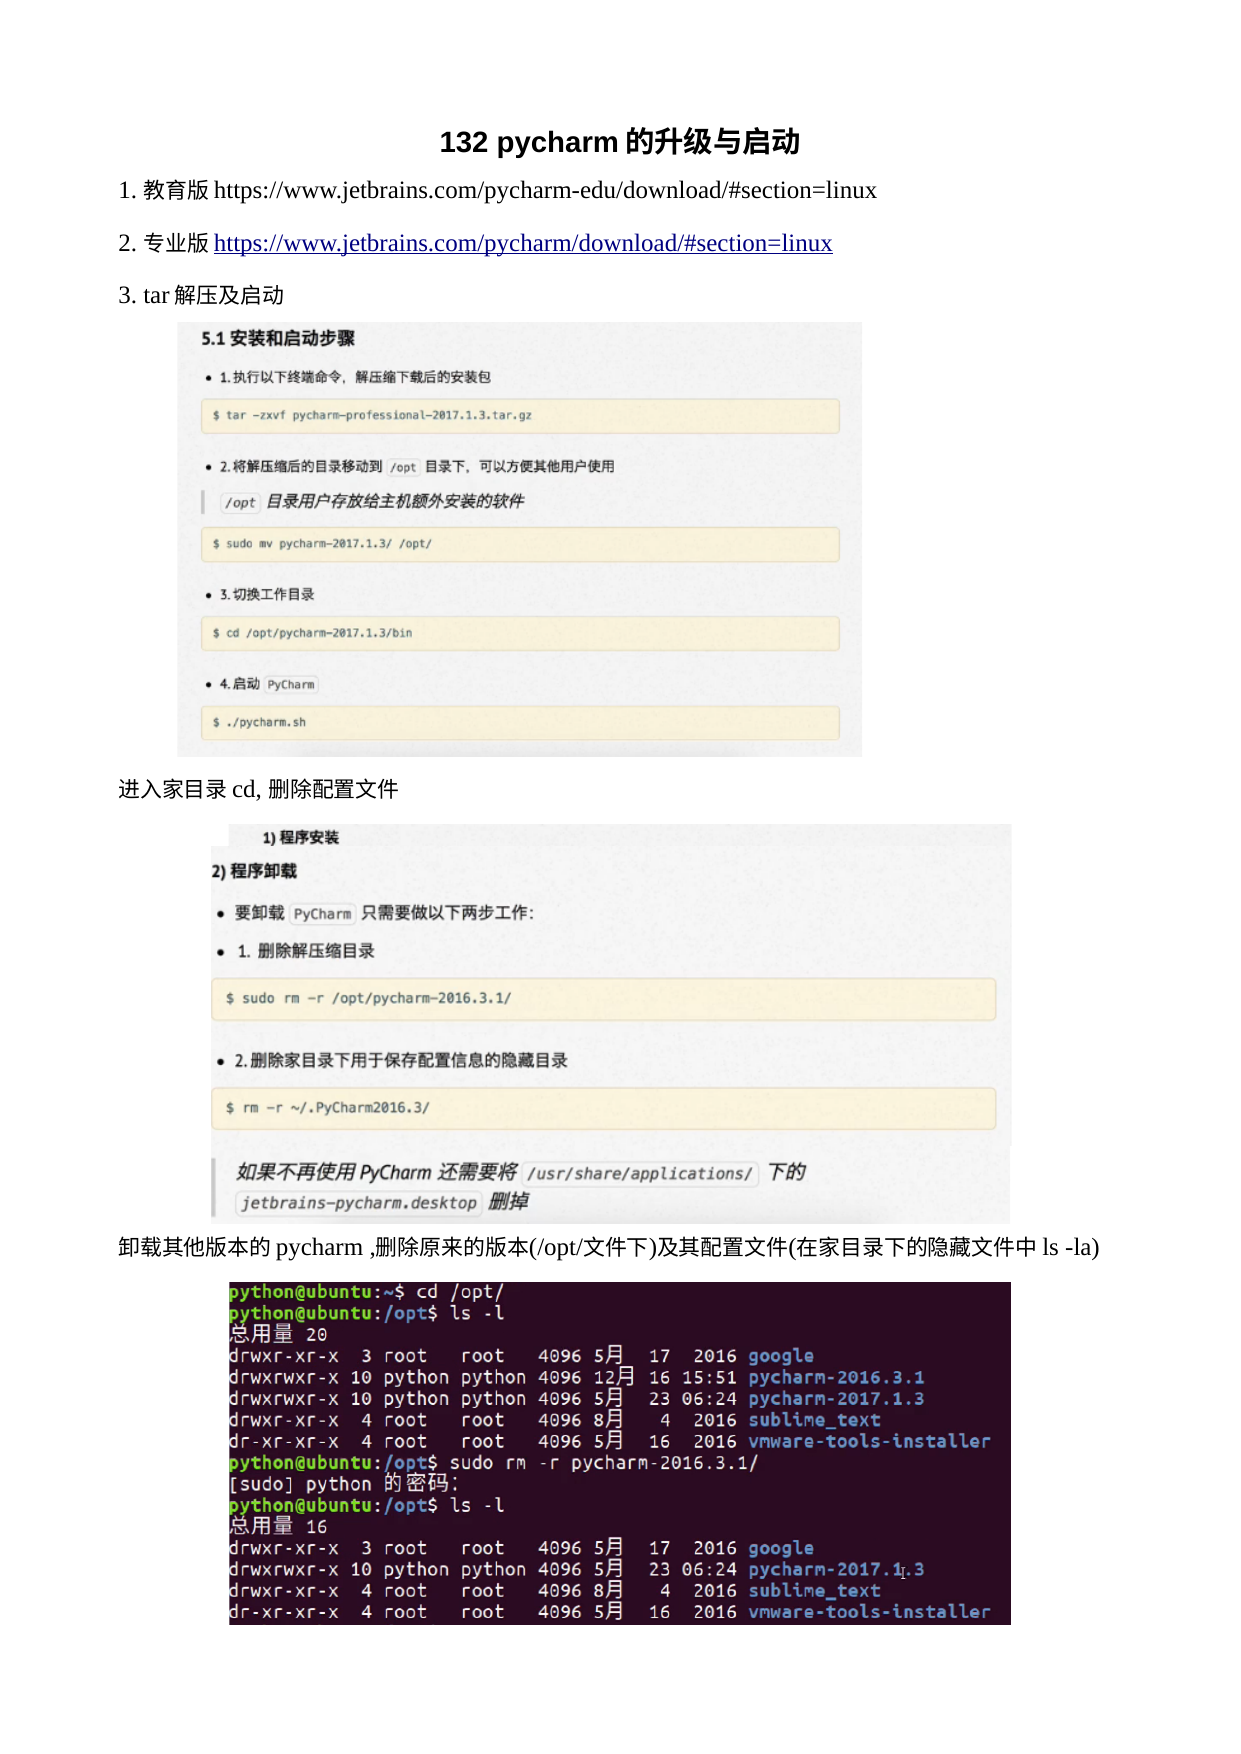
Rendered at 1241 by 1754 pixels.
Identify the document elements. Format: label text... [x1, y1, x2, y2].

text 2. 专业版 https://www.jetbrains.com/pycharm/download/#section=linux [118, 226, 1122, 257]
picture [177, 322, 863, 757]
text 卸载其他版本的pycharm ,删除原来的版本(/opt/文件下)及其配置文件(在家目录下的隐藏文件中 ls -la) [118, 825, 1122, 1262]
subtitle 132 pycharm的升级与启动 [118, 118, 1122, 161]
picture [211, 824, 1012, 1224]
picture [229, 1282, 1011, 1625]
text 3. tar解压及启动 [118, 278, 1122, 310]
text 1. 教育版 https://www.jetbrains.com/pycharm-edu/download/#section=linux [118, 173, 1122, 205]
text 进入家目录cd, 删除配置文件 [118, 772, 1122, 804]
